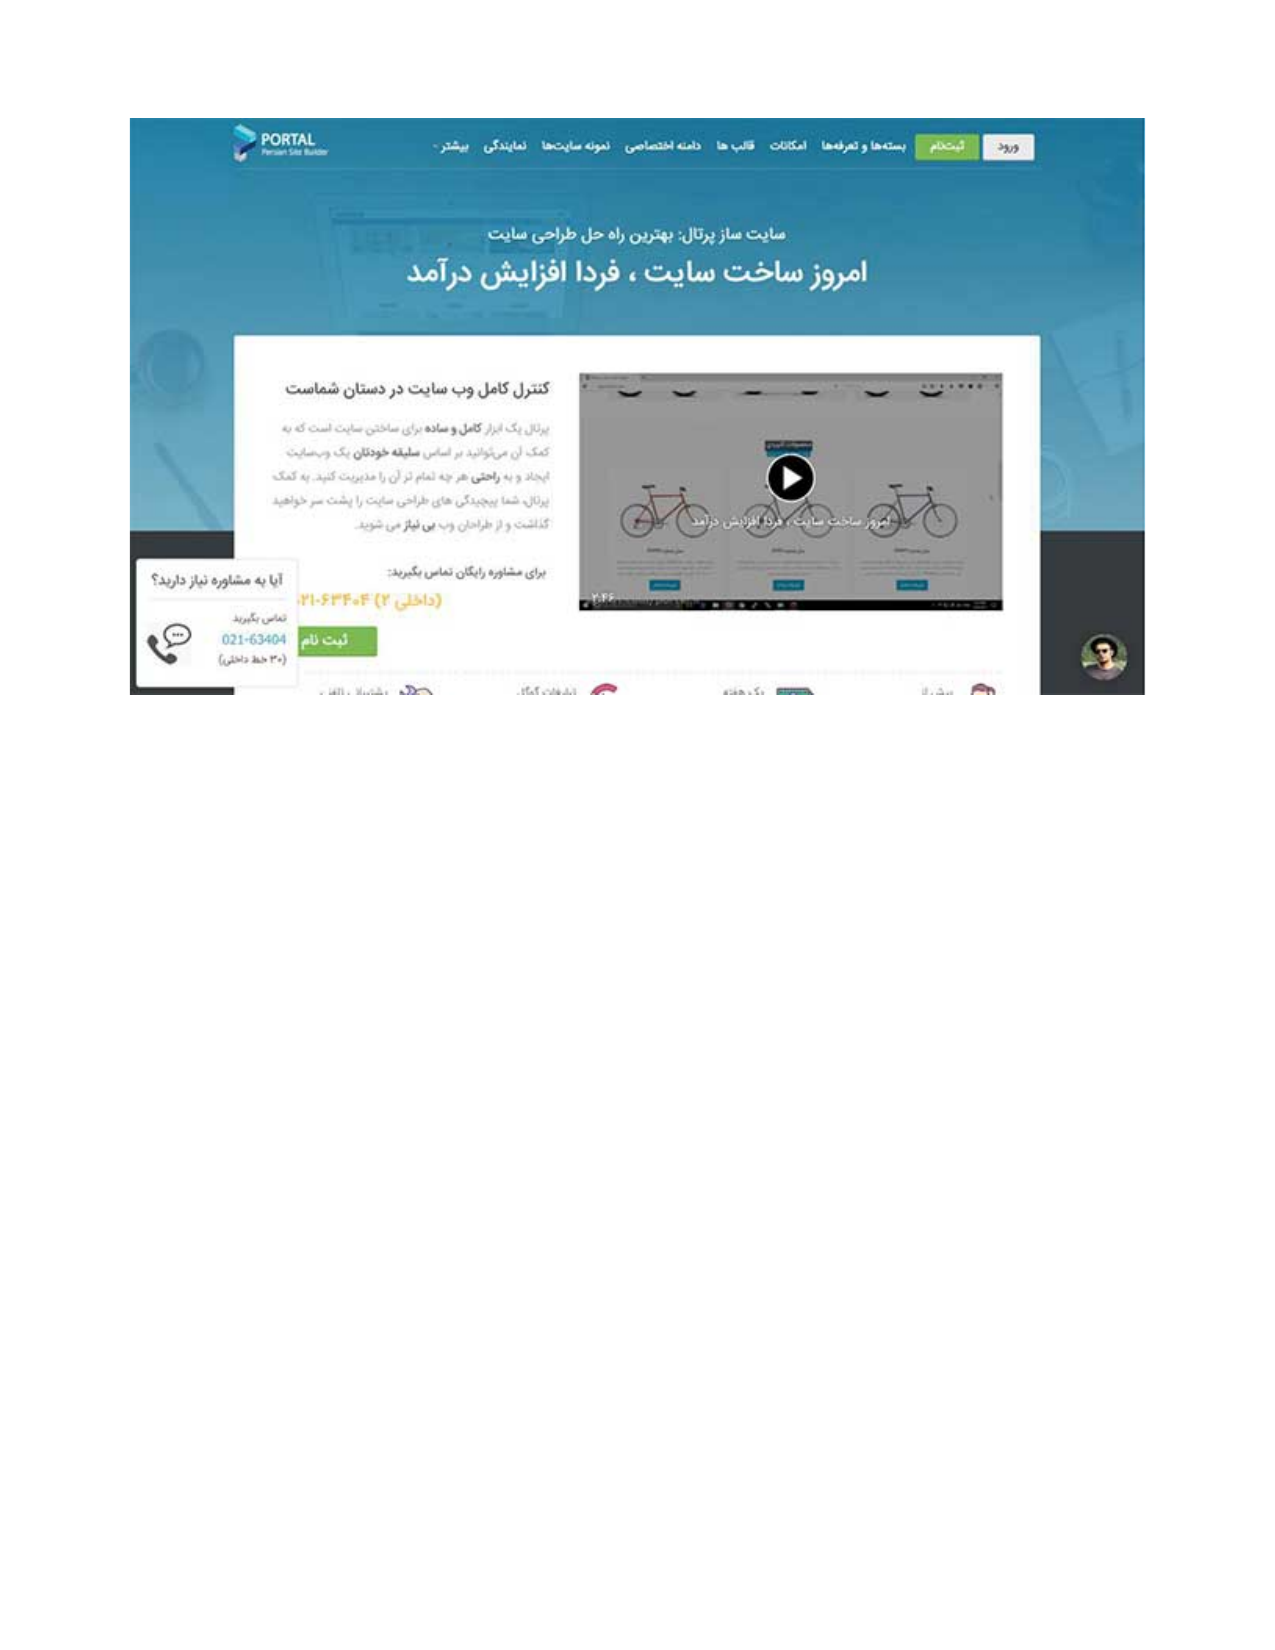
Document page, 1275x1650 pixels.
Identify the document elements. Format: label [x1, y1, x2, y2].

picture [129, 118, 1146, 695]
